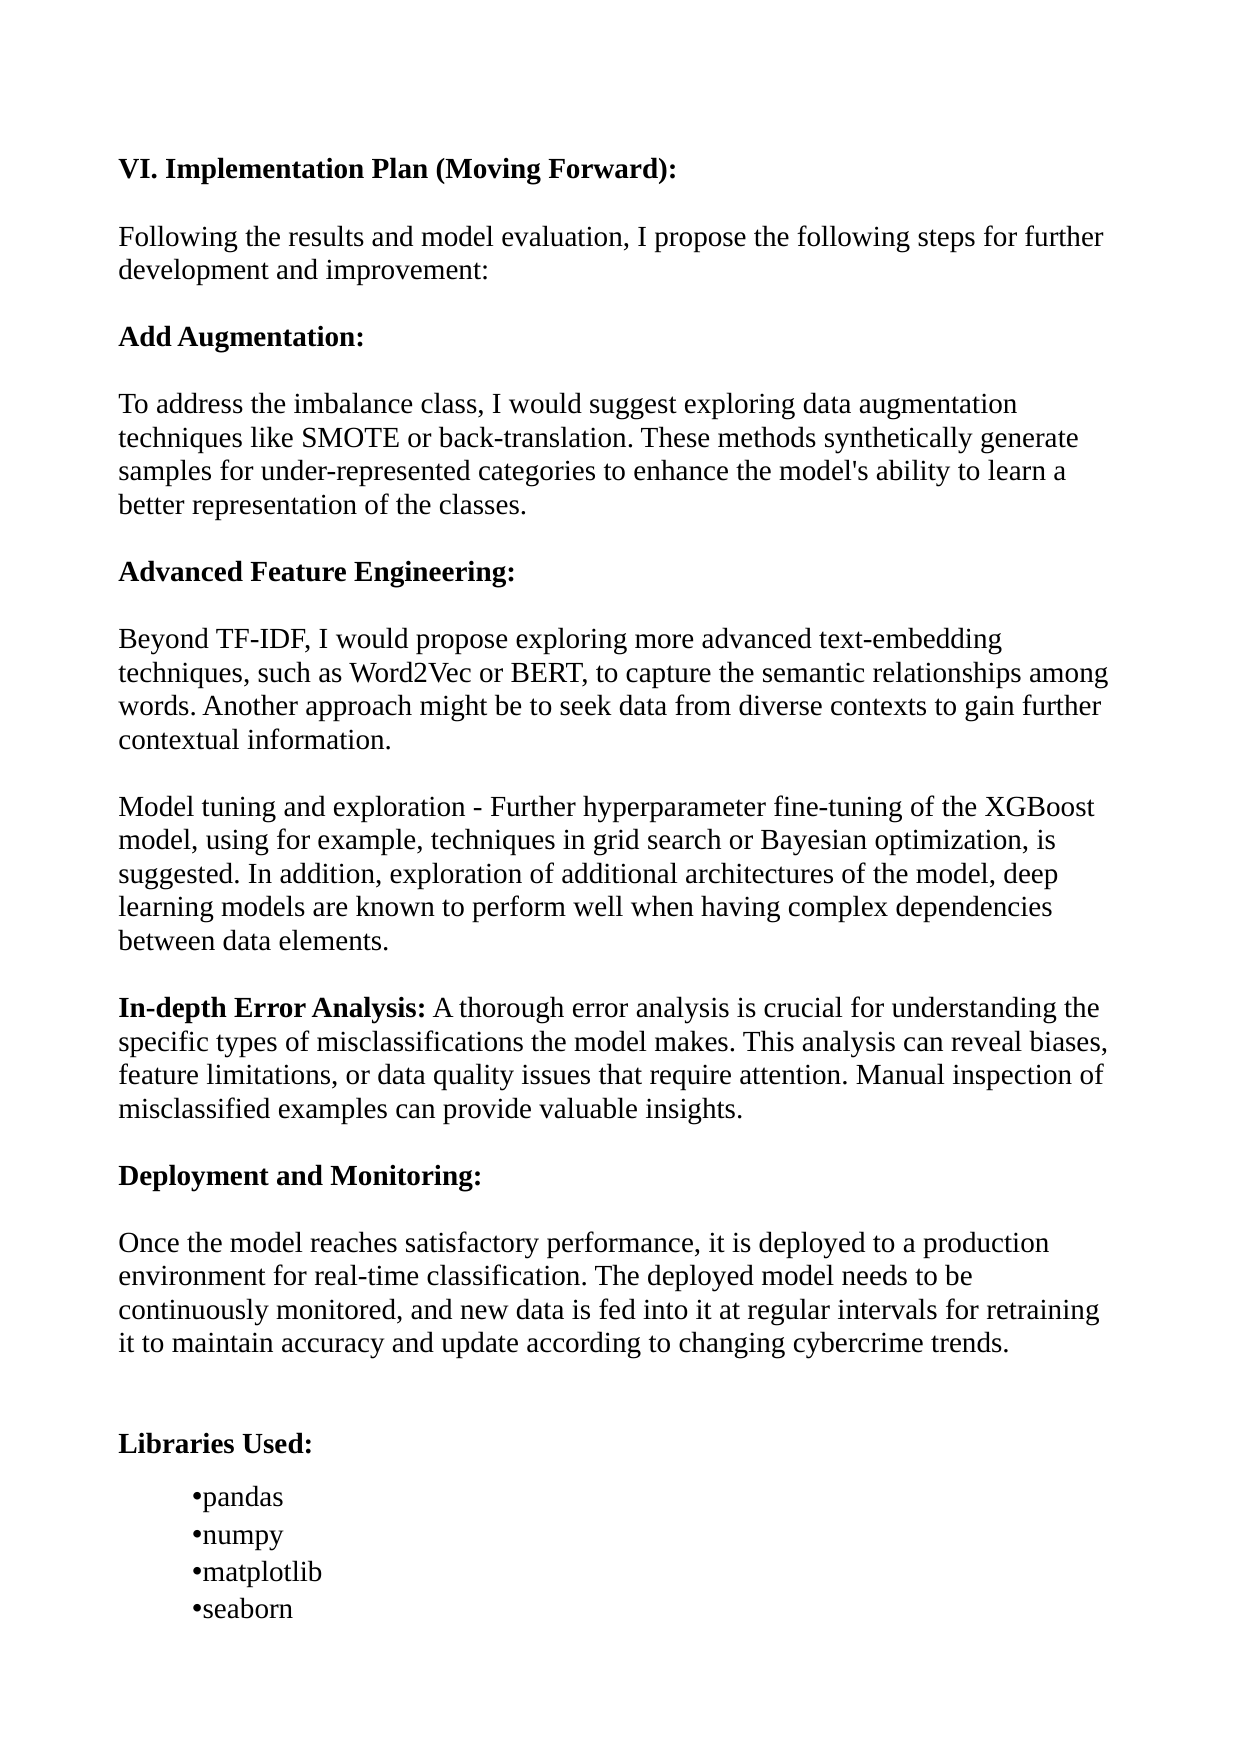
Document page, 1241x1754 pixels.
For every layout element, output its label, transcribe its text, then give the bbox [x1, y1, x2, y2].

text Beyond TF-IDF, I would propose exploring more advanced text-embedding techniques, such as Word2Vec or BERT, to capture the semantic relationships among words. Another approach might be to seek data from diverse contexts to gain further contextual information. [118, 621, 1122, 755]
text Following the results and model evaluation, I propose the following steps for further development and improvement: [118, 219, 1122, 286]
text VI. Implementation Plan (Moving Forward): [118, 152, 1122, 185]
text Once the model reaches satisfactory performance, it is deployed to a production environment for real-time classification. The deployed model needs to be continuously monitored, and new data is fed into it at regular intervals for retraining it to maintain accuracy and update according to changing cybercrime trends. [118, 1225, 1122, 1359]
list seaborn [118, 1592, 1122, 1625]
text In-depth Error Analysis: A thorough error analysis is crucial for understanding the specific types of misclassifications the model makes. This analysis can reveal biases, feature limitations, or data quality issues that require attention. Manual inspection of misclassified examples can provide valuable insights. [118, 990, 1122, 1124]
text Libraries Used: [118, 1426, 1122, 1460]
list numpy [118, 1517, 1122, 1550]
text Add Augmentation: [118, 319, 1122, 353]
text To address the imbalance class, I would suggest exploring data augmentation techniques like SMOTE or back-translation. These methods synthetically generate samples for under-represented categories to enhance the model's ability to learn a better representation of the classes. [118, 386, 1122, 521]
text Deployment and Monitoring: [118, 1158, 1122, 1191]
list pandas [118, 1479, 1122, 1513]
list matplotlib [118, 1554, 1122, 1588]
text Advanced Feature Engineering: [118, 554, 1122, 588]
text Model tuning and exploration - Further hyperparameter fine-tuning of the XGBoost model, using for example, techniques in grid search or Bayesian optimization, is suggested. In addition, exploration of additional architectures of the model, deep learning models are known to perform well when having complex dependencies between data elements. [118, 789, 1122, 957]
